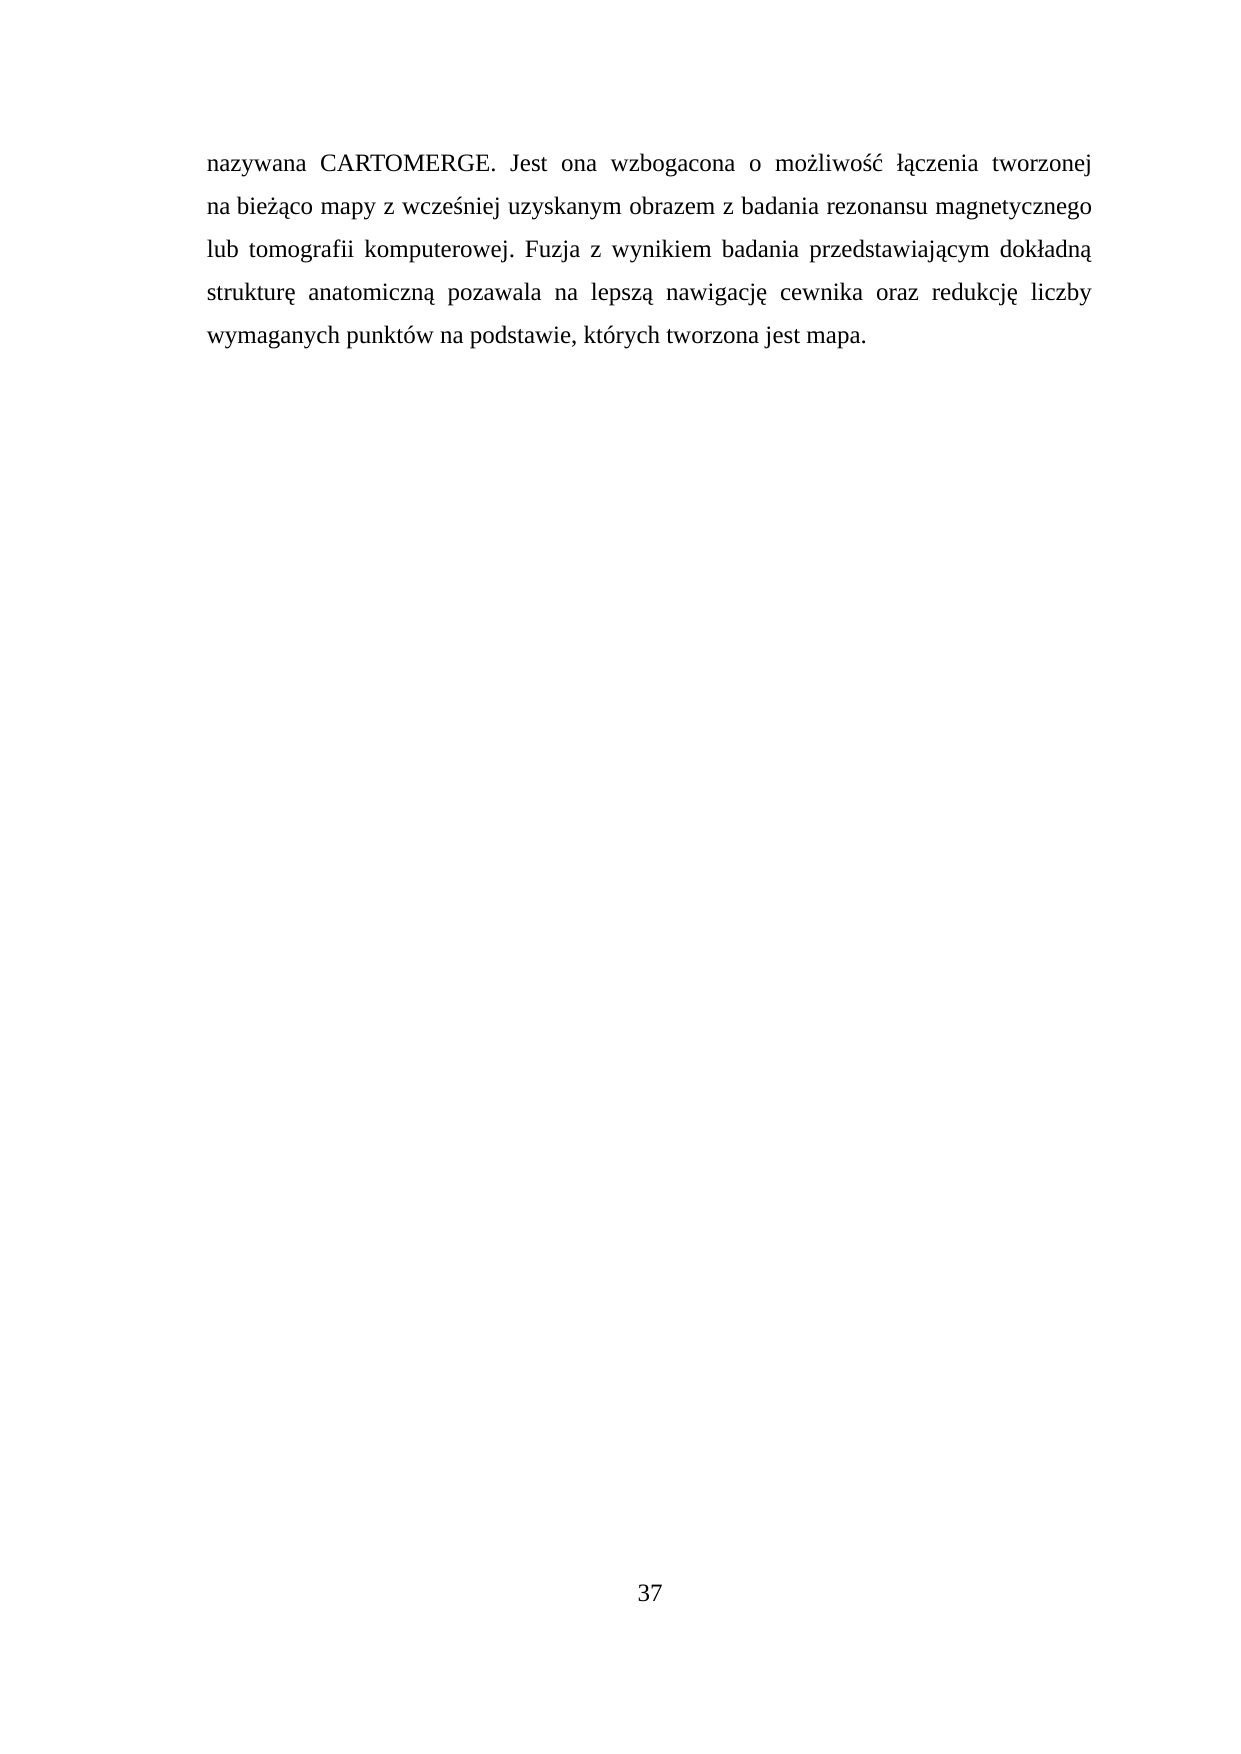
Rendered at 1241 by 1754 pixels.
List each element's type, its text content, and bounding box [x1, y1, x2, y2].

text nazywana CARTOMERGE. Jest ona wzbogacona o możliwość łączenia tworzonej na bieżąco mapy z wcześniej uzyskanym obrazem z badania rezonansu magnetycznego lub tomografii komputerowej. Fuzja z wynikiem badania przedstawiającym dokładną strukturę anatomiczną pozawala na lepszą nawigację cewnika oraz redukcję liczby wymaganych punktów na podstawie, których tworzona jest mapa. [207, 148, 1093, 349]
